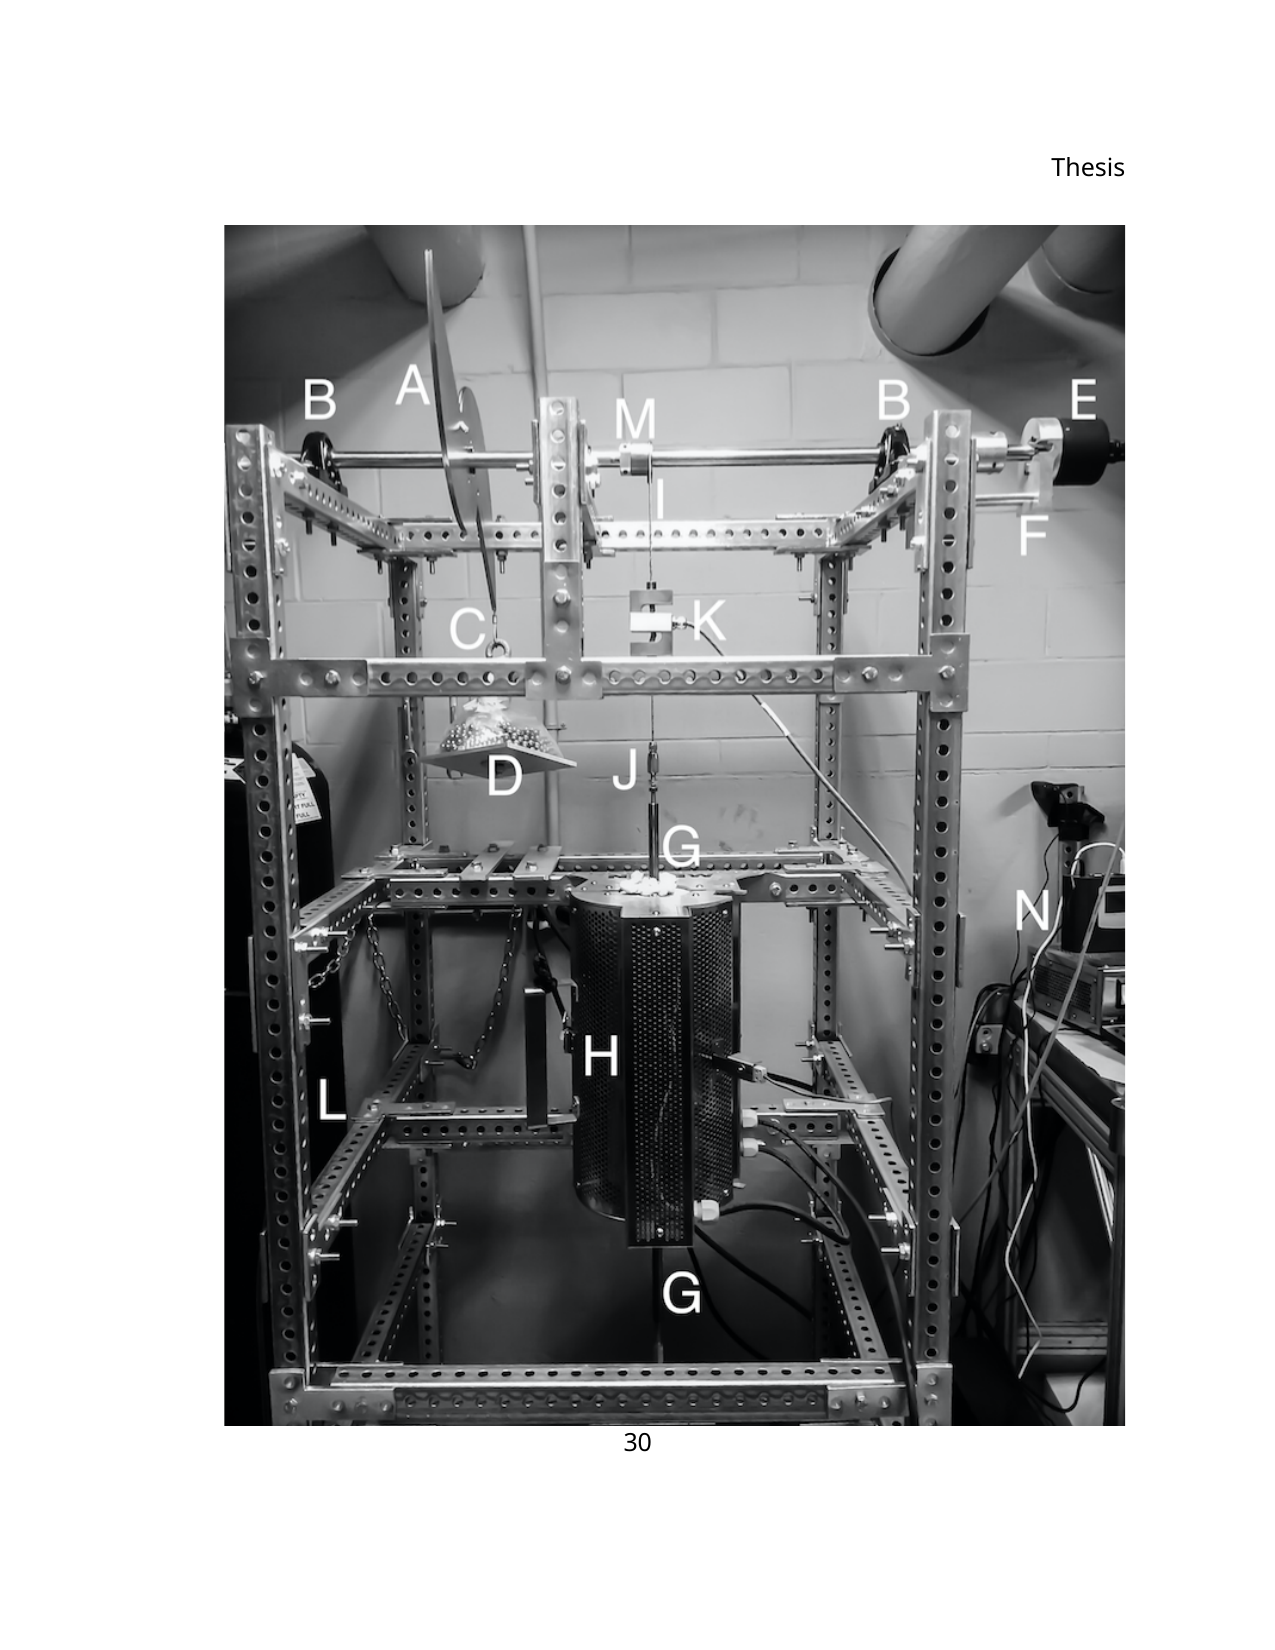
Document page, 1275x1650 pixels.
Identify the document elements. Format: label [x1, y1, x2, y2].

picture [224, 225, 1125, 1426]
